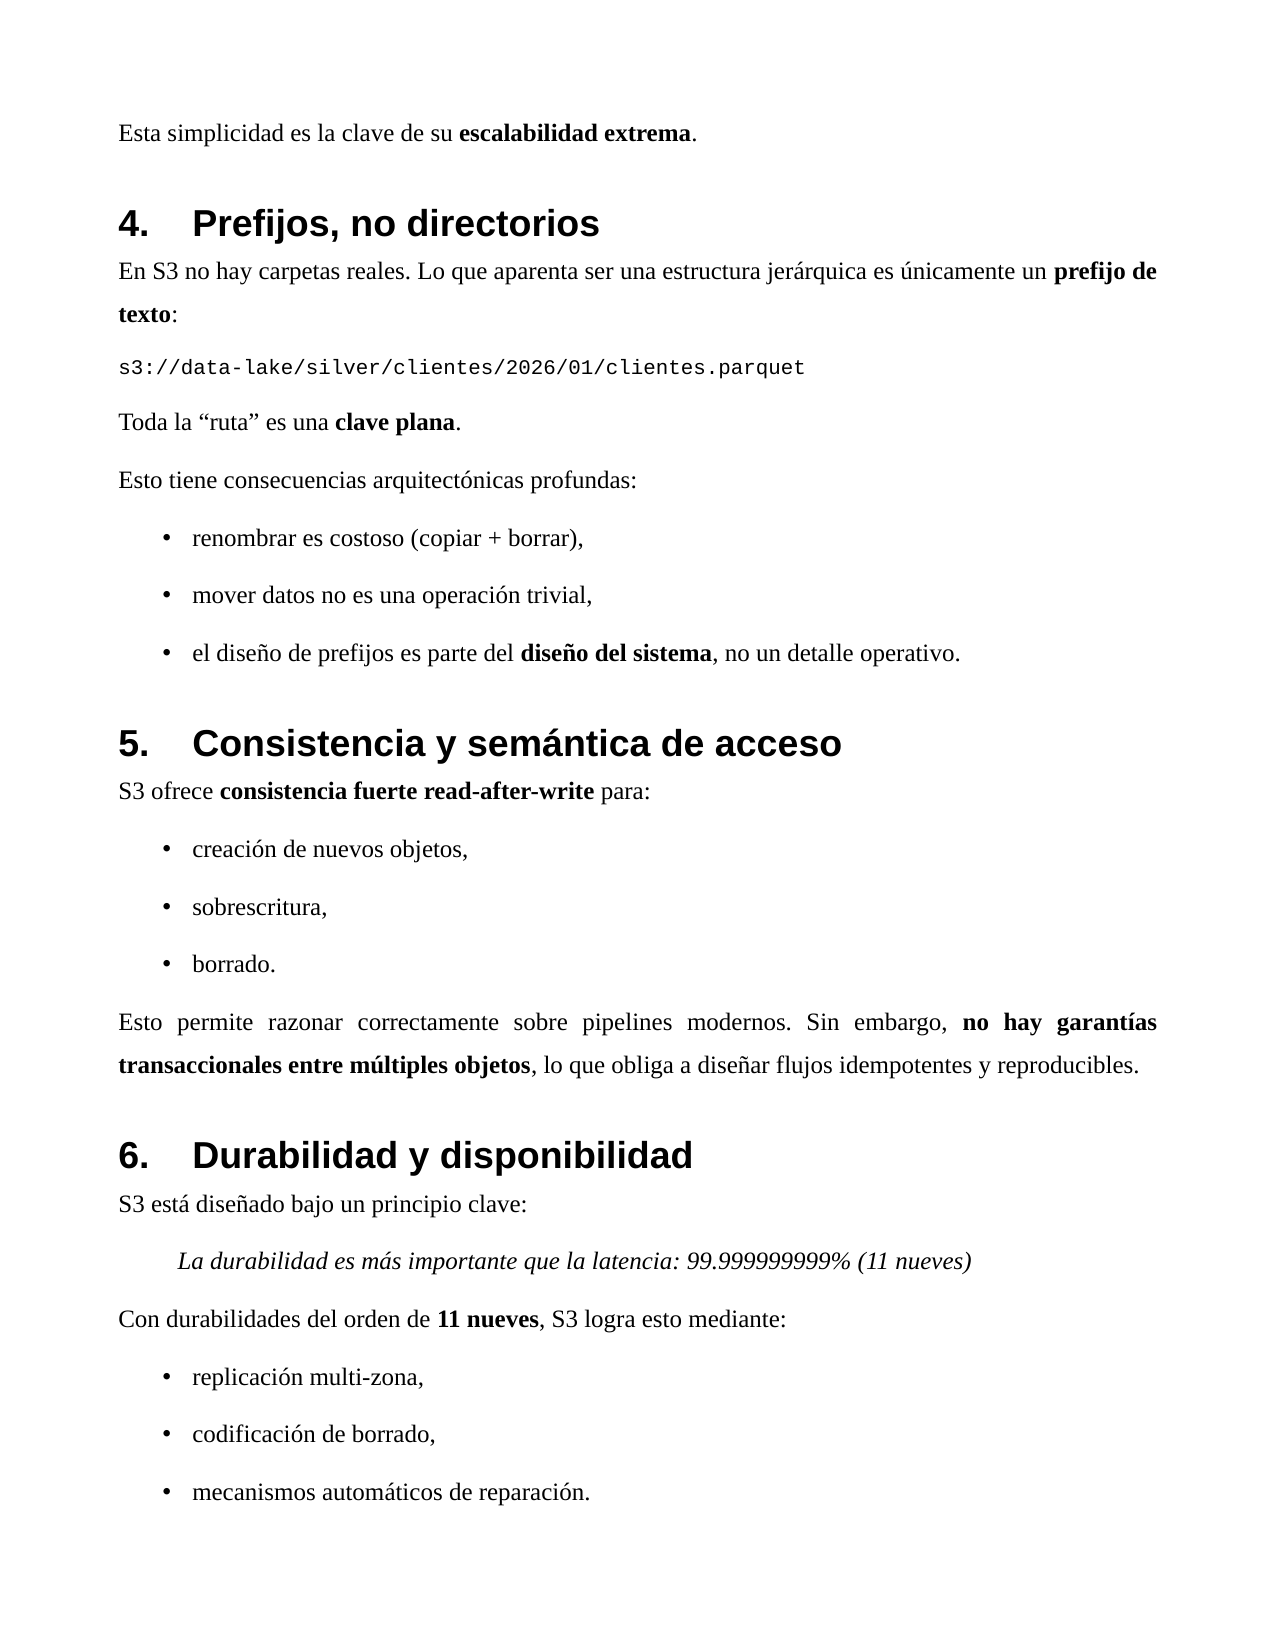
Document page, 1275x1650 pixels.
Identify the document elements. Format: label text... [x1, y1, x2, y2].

text Esta simplicidad es la clave de su escalabilidad extrema. [118, 118, 1157, 147]
subtitle Consistencia y semántica de acceso [118, 721, 1157, 764]
text La durabilidad es más importante que la latencia: 99.999999999% (11 nueves) [177, 1246, 1098, 1275]
list sobrescritura, [162, 892, 1157, 921]
text Con durabilidades del orden de 11 nueves, S3 logra esto mediante: [118, 1304, 1157, 1333]
text Esto tiene consecuencias arquitectónicas profundas: [118, 465, 1157, 494]
list mecanismos automáticos de reparación. [162, 1477, 1157, 1506]
subtitle Prefijos, no directorios [118, 201, 1157, 244]
text En S3 no hay carpetas reales. Lo que aparenta ser una estructura jerárquica es únicamente un prefijo de texto: [118, 256, 1157, 328]
text S3 ofrece consistencia fuerte read-after-write para: [118, 776, 1157, 805]
text S3 está diseñado bajo un principio clave: [118, 1189, 1157, 1217]
subtitle Durabilidad y disponibilidad [118, 1133, 1157, 1176]
text Toda la “ruta” es una clave plana. [118, 407, 1157, 436]
list mover datos no es una operación trivial, [162, 580, 1157, 609]
text s3://data-lake/silver/clientes/2026/01/clientes.parquet [118, 357, 1157, 381]
list codificación de borrado, [162, 1419, 1157, 1448]
list replicación multi-zona, [162, 1362, 1157, 1391]
list borrado. [162, 949, 1157, 978]
list creación de nuevos objetos, [162, 834, 1157, 863]
list el diseño de prefijos es parte del diseño del sistema, no un detalle operativo. [162, 638, 1157, 667]
text Esto permite razonar correctamente sobre pipelines modernos. Sin embargo, no hay garantías transaccionales entre múltiples objetos, lo que obliga a diseñar flujos idempotentes y reproducibles. [118, 1007, 1157, 1079]
list renombrar es costoso (copiar + borrar), [162, 523, 1157, 551]
